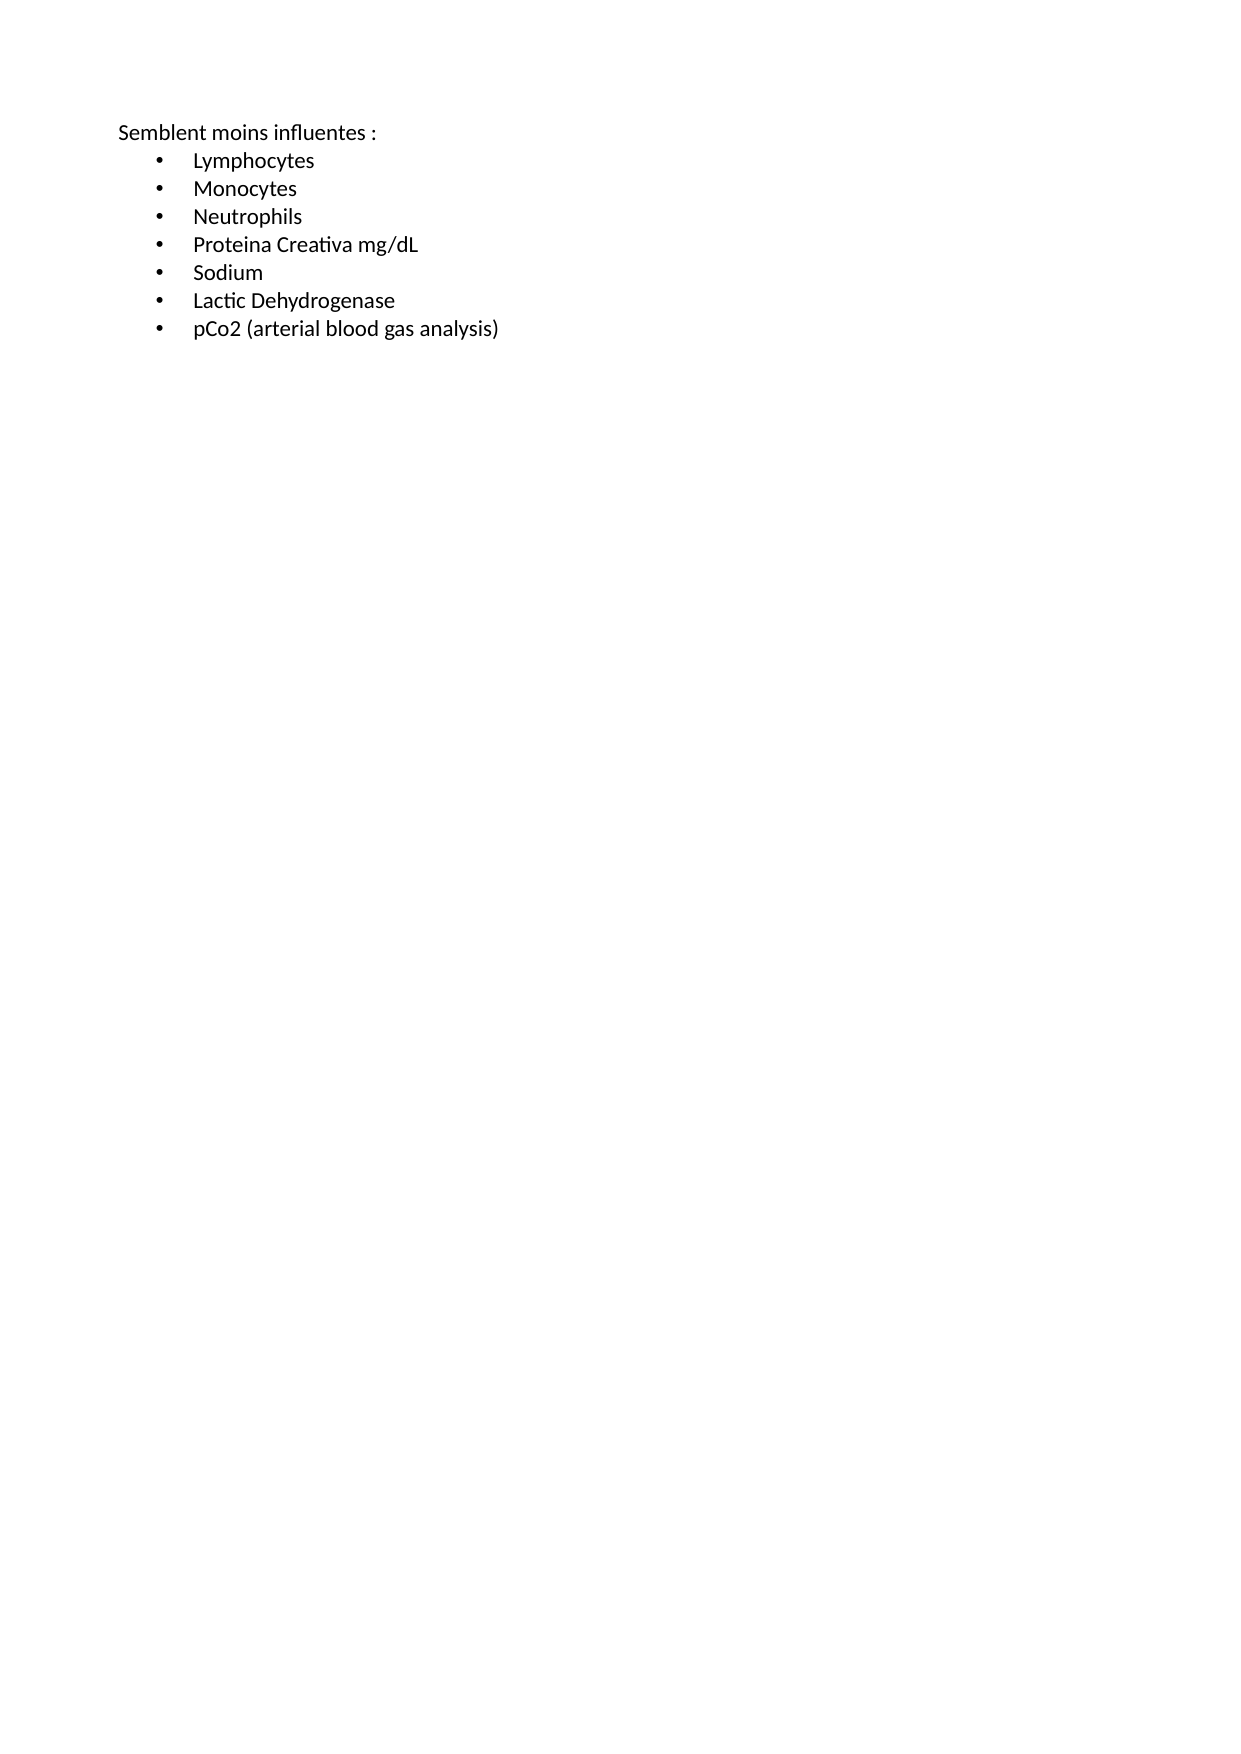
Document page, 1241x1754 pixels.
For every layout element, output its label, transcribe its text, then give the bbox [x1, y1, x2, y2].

list Proteina Creativa mg/dL [156, 230, 1122, 258]
list Neutrophils [156, 202, 1122, 230]
list Lactic Dehydrogenase [156, 286, 1122, 314]
list Monocytes [156, 174, 1122, 202]
list pCo2 (arterial blood gas analysis) [156, 314, 1122, 342]
list Sodium [156, 258, 1122, 286]
list Lymphocytes [156, 146, 1122, 174]
text Semblent moins influentes : [118, 118, 1122, 146]
